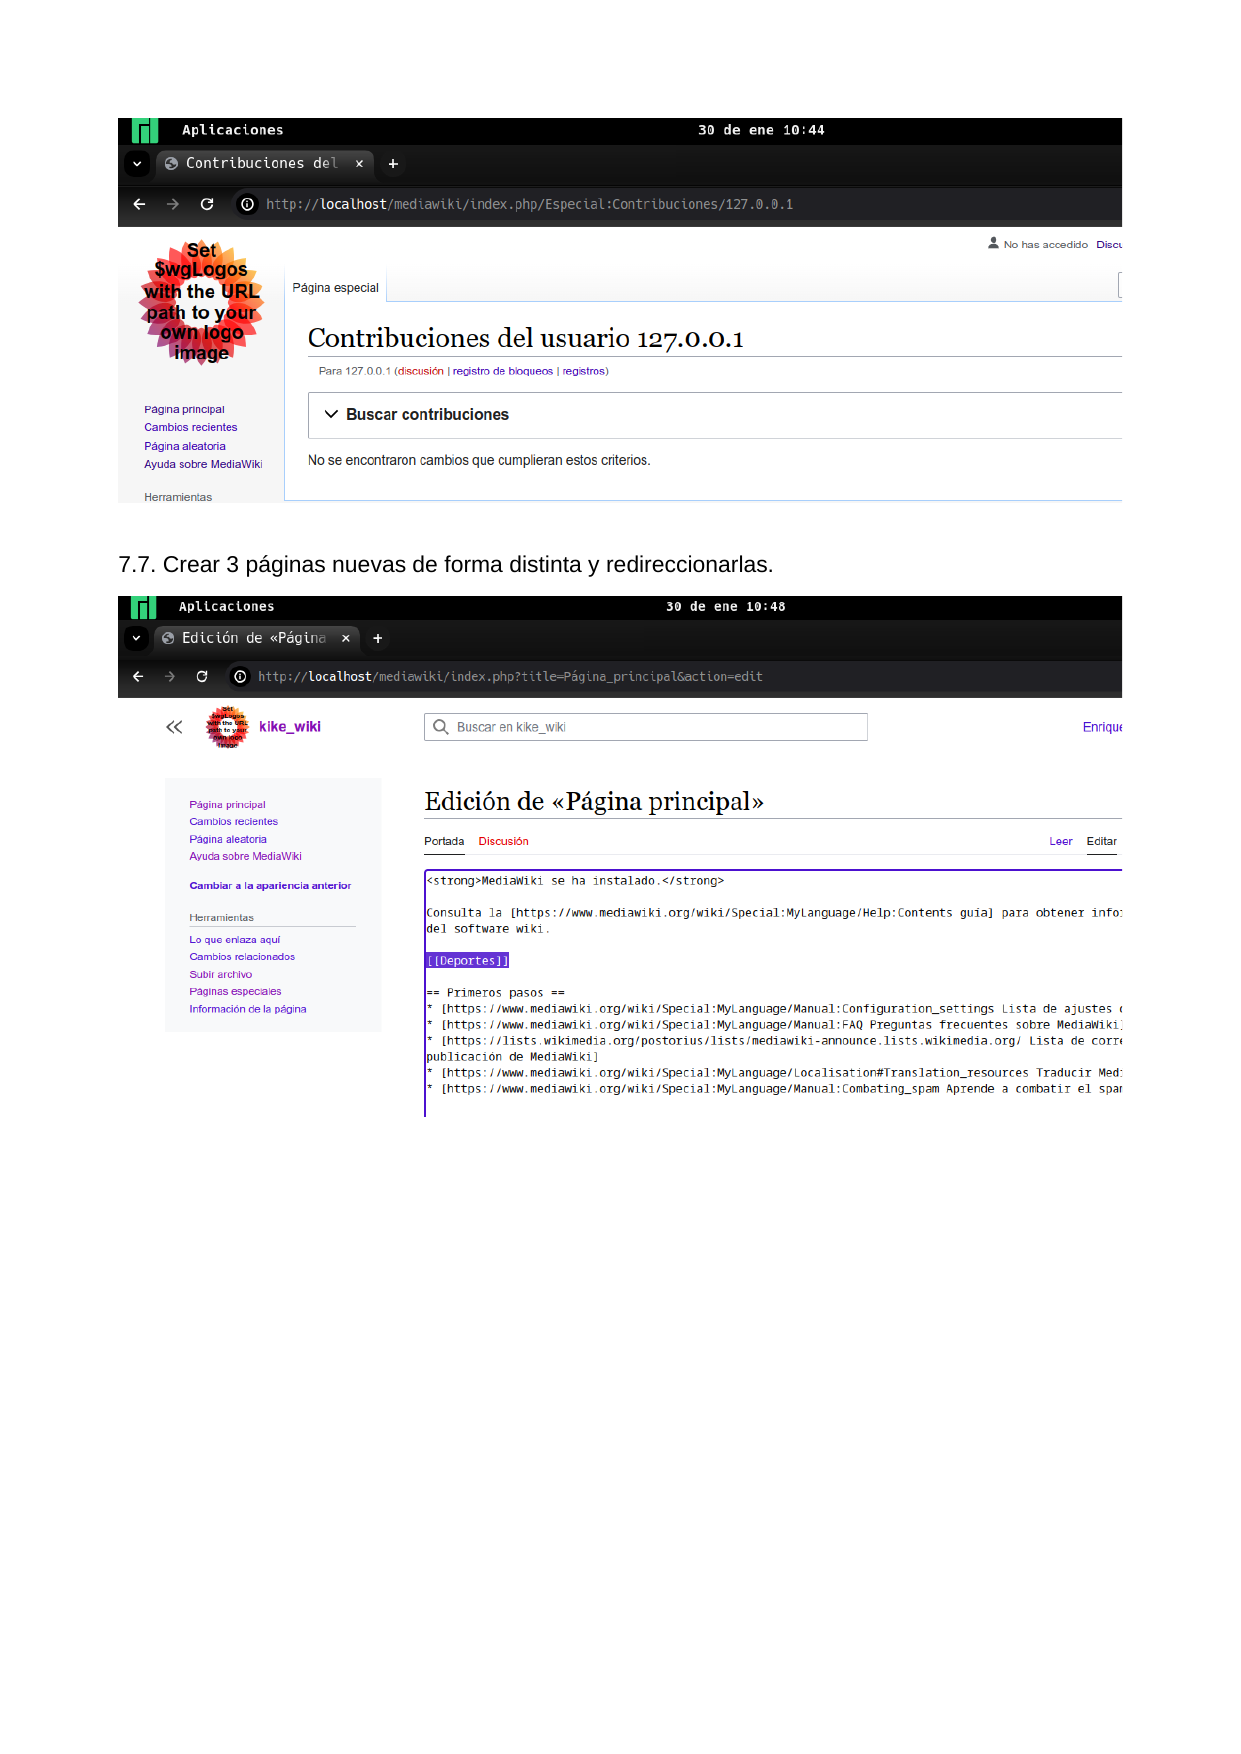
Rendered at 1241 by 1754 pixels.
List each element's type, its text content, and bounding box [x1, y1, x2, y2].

picture [118, 118, 1123, 503]
list Crear 3 páginas nuevas de forma distinta y redireccionarlas. [118, 551, 1122, 577]
picture [118, 596, 1123, 1117]
